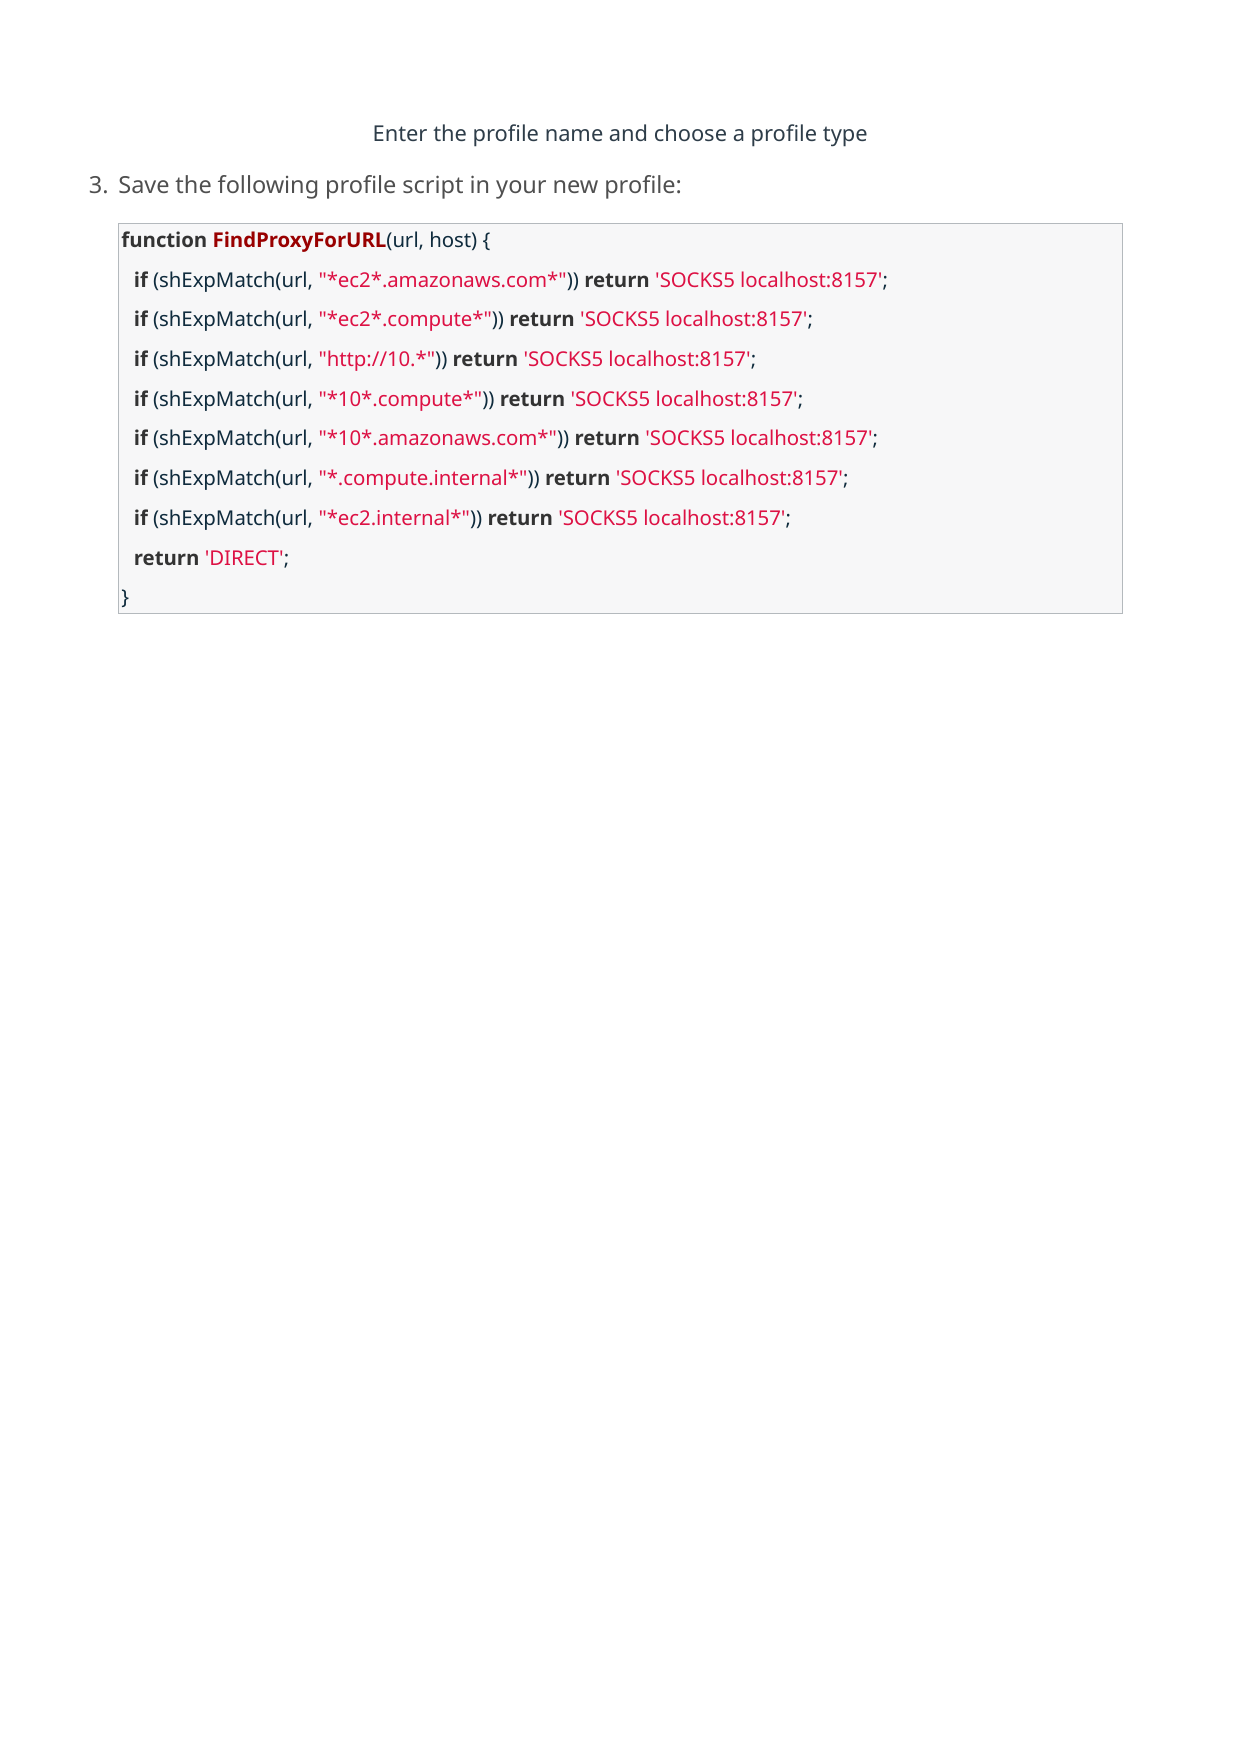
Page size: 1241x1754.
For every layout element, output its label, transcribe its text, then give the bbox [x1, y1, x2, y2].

list if (shExpMatch(url, "*ec2*.compute*")) return 'SOCKS5 localhost:8157'; [119, 302, 1122, 333]
list } [119, 580, 1122, 613]
list return 'DIRECT'; [119, 540, 1122, 571]
list if (shExpMatch(url, "*10*.amazonaws.com*")) return 'SOCKS5 localhost:8157'; [119, 421, 1122, 452]
text Enter the profile name and choose a profile type [118, 118, 1122, 148]
list Save the following profile script in your new profile: [118, 169, 1122, 201]
list if (shExpMatch(url, "http://10.*")) return 'SOCKS5 localhost:8157'; [119, 342, 1122, 373]
list if (shExpMatch(url, "*.compute.internal*")) return 'SOCKS5 localhost:8157'; [119, 461, 1122, 492]
list if (shExpMatch(url, "*ec2*.amazonaws.com*")) return 'SOCKS5 localhost:8157'; [119, 262, 1122, 293]
list function FindProxyForURL(url, host) { [119, 224, 1122, 254]
list if (shExpMatch(url, "*10*.compute*")) return 'SOCKS5 localhost:8157'; [119, 381, 1122, 412]
list if (shExpMatch(url, "*ec2.internal*")) return 'SOCKS5 localhost:8157'; [119, 500, 1122, 531]
